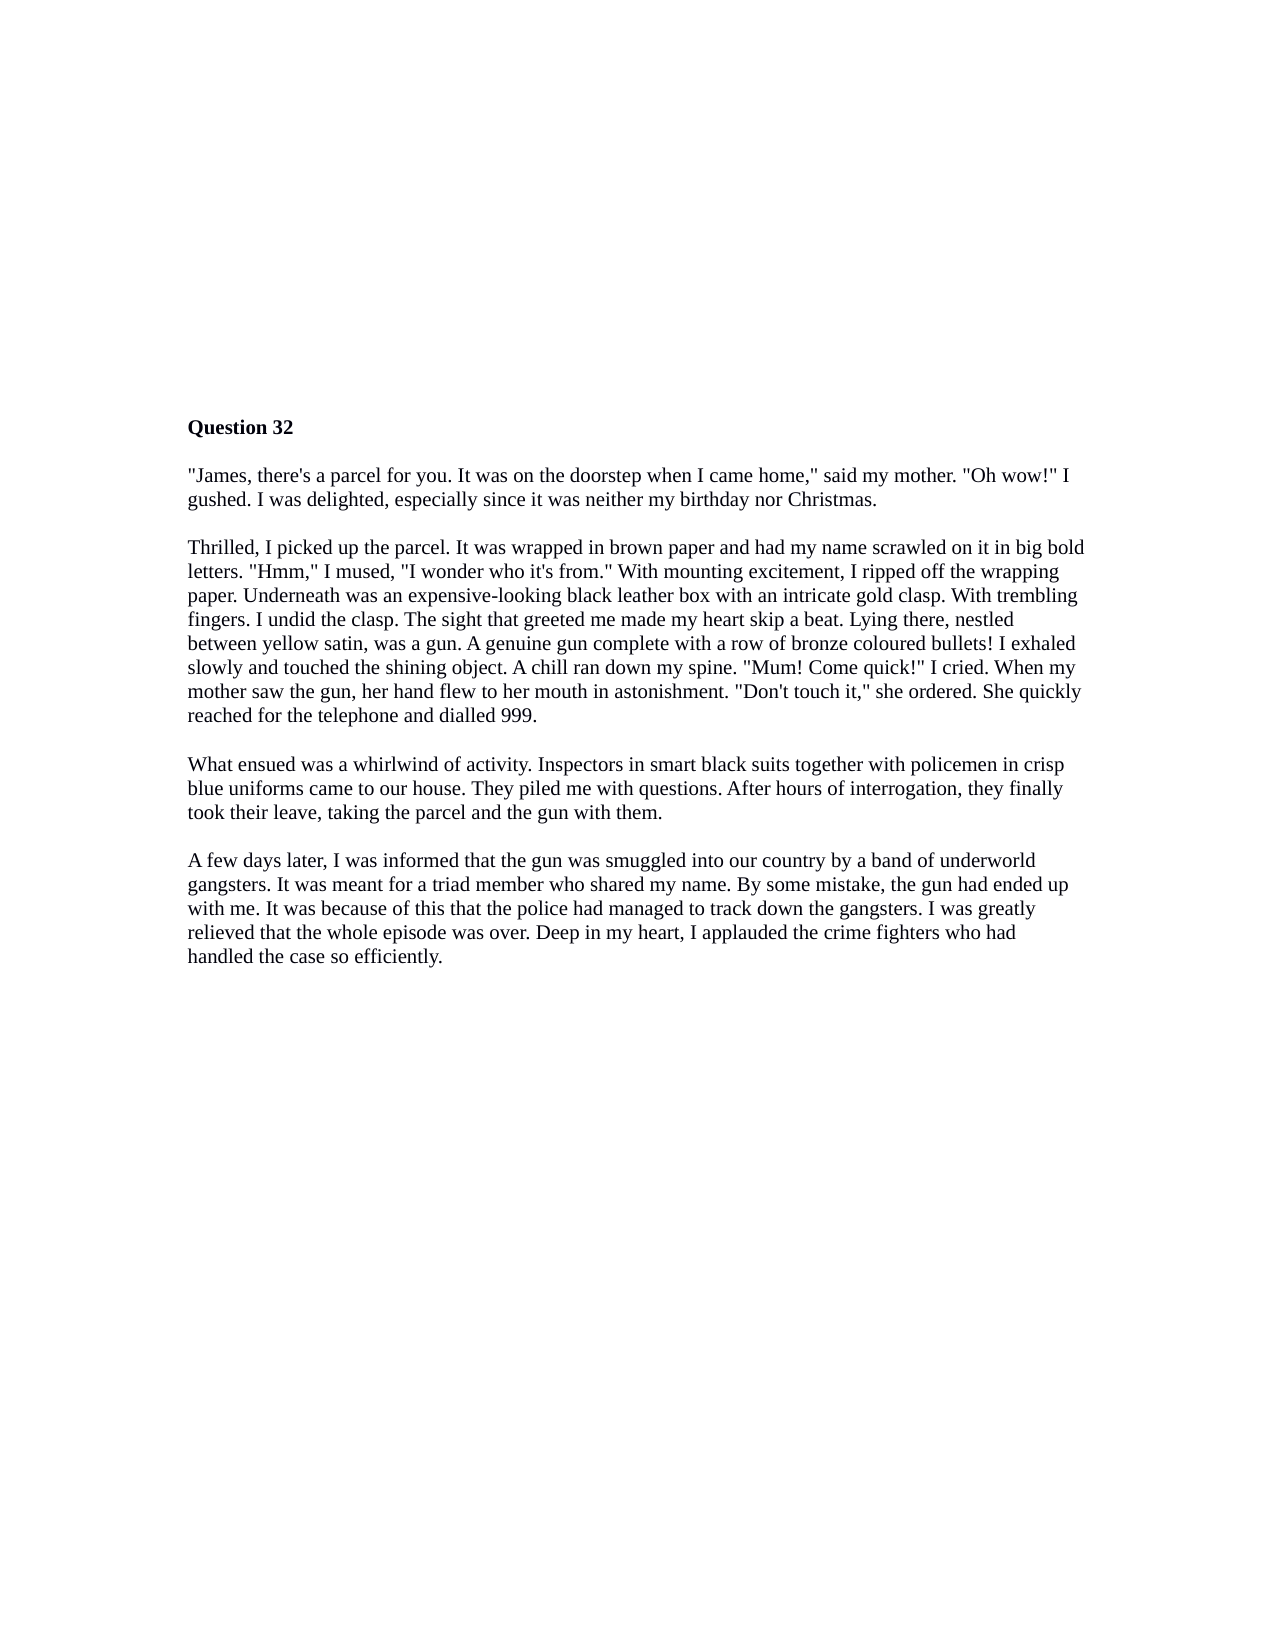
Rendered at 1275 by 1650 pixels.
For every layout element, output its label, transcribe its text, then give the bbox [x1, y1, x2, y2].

text Question 32 [187, 415, 1087, 439]
text "James, there's a parcel for you. It was on the doorstep when I came home," said my mother. "Oh wow!" I gushed. I was delighted, especially since it was neither my birthday nor Christmas. [187, 463, 1087, 511]
text What ensued was a whirlwind of activity. Inspectors in smart black suits together with policemen in crisp blue uniforms came to our house. They piled me with questions. After hours of interrogation, they finally took their leave, taking the parcel and the gun with them. [187, 752, 1087, 824]
text A few days later, I was informed that the gun was smuggled into our country by a band of underworld gangsters. It was meant for a triad member who shared my name. By some mistake, the gun had ended up with me. It was because of this that the police had managed to track down the gangsters. I was greatly relieved that the whole episode was over. Deep in my heart, I applauded the crime fighters who had handled the case so efficiently. [187, 848, 1087, 968]
text Thrilled, I picked up the parcel. It was wrapped in brown paper and had my name scrawled on it in big bold letters. "Hmm," I mused, "I wonder who it's from." With mounting excitement, I ripped off the wrapping paper. Underneath was an expensive-looking black leather box with an intricate gold clasp. With trembling fingers. I undid the clasp. The sight that greeted me made my heart skip a beat. Lying there, nestled between yellow satin, was a gun. A genuine gun complete with a row of bronze coloured bullets! I exhaled slowly and touched the shining object. A chill ran down my spine. "Mum! Come quick!" I cried. When my mother saw the gun, her hand flew to her mouth in astonishment. "Don't touch it," she ordered. She quickly reached for the telephone and dialled 999. [187, 535, 1087, 727]
